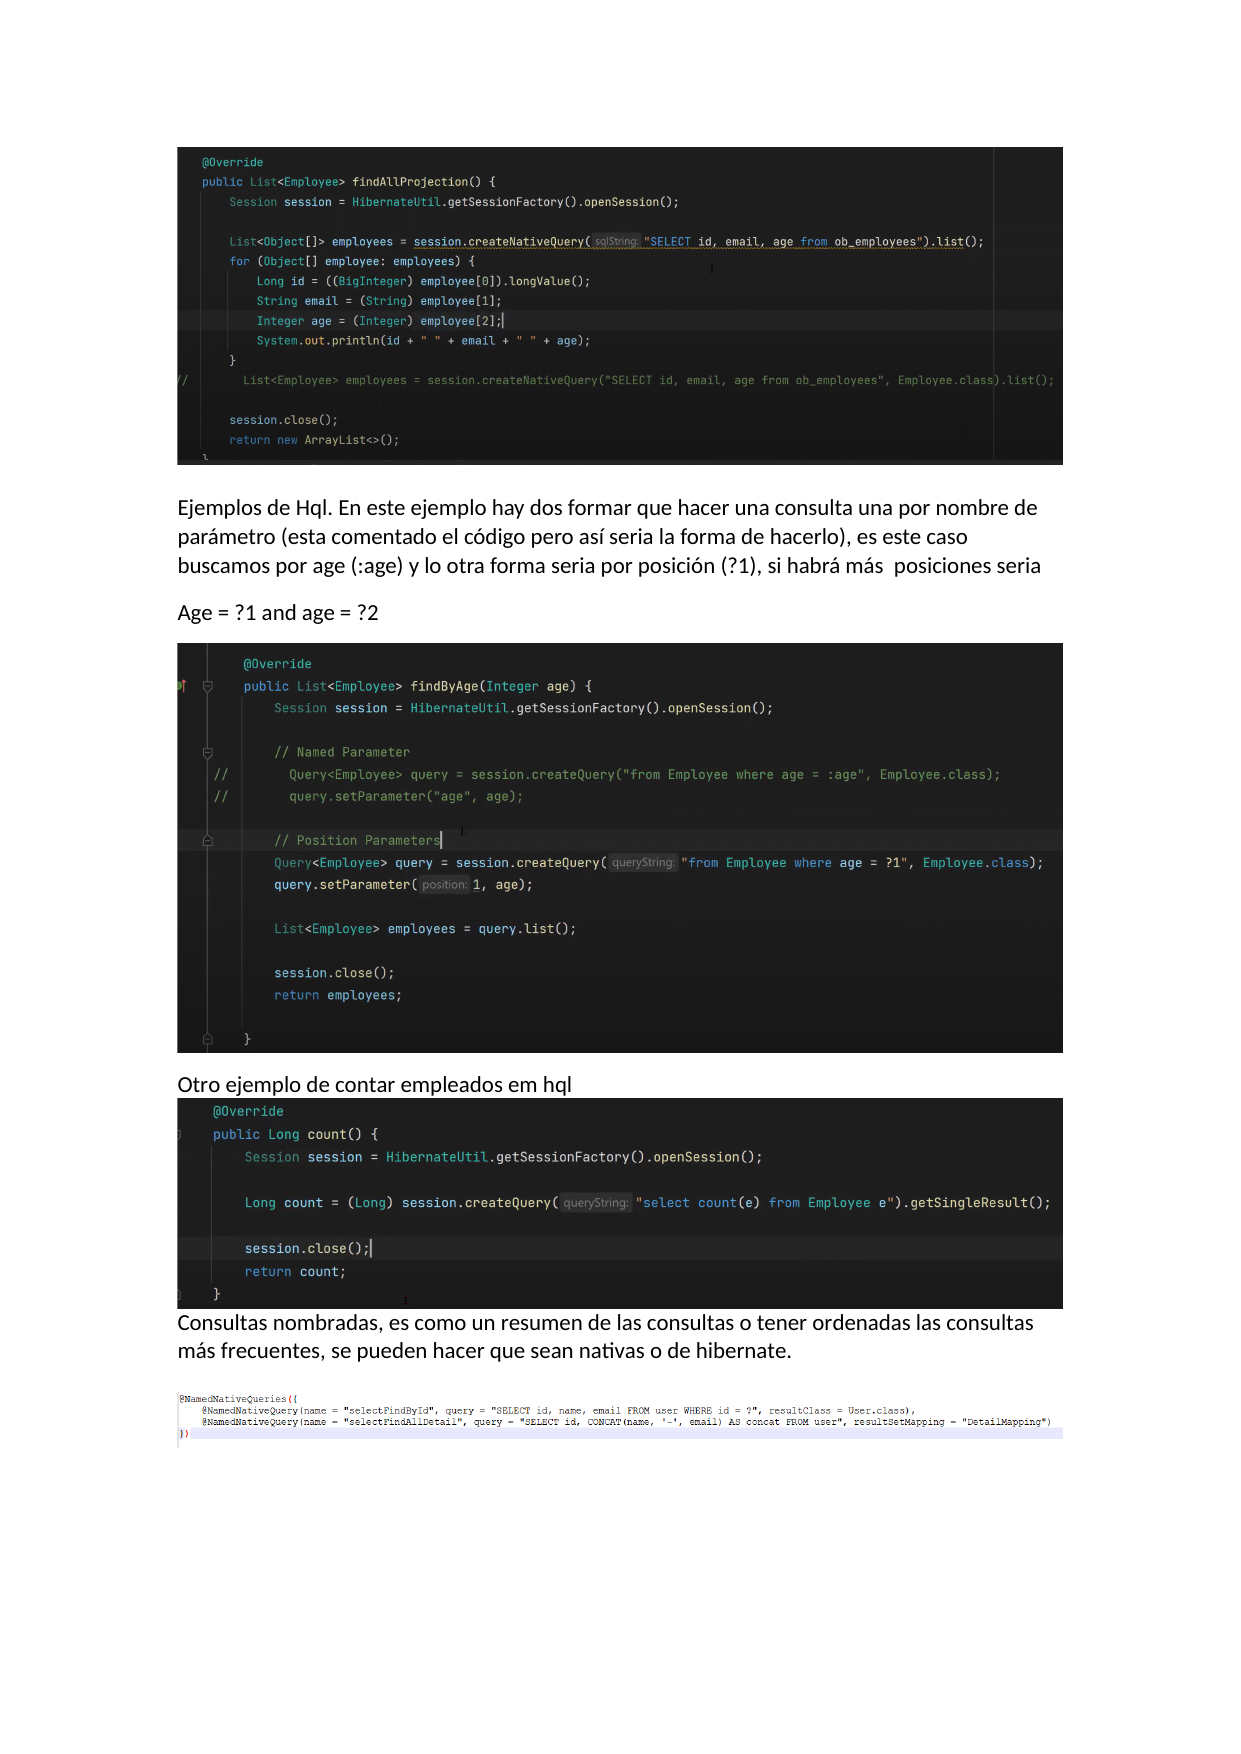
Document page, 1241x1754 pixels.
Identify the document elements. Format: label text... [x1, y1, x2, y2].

picture [177, 147, 1063, 465]
picture [177, 1098, 1063, 1309]
picture [177, 1392, 1063, 1448]
text Age = ?1 and age = ?2 [177, 598, 1063, 626]
text Consultas nombradas, es como un resumen de las consultas o tener ordenadas las consultas más frecuentes, se pueden hacer que sean nativas o de hibernate. [177, 1309, 1063, 1364]
text Ejemplos de Hql. En este ejemplo hay dos formar que hacer una consulta una por nombre de parámetro (esta comentado el código pero así seria la forma de hacerlo), es este caso buscamos por age (:age) y lo otra forma seria por posición (?1), si habrá más posiciones seria [177, 493, 1063, 580]
picture [177, 643, 1063, 1053]
text Otro ejemplo de contar empleados em hql [177, 1070, 1063, 1098]
